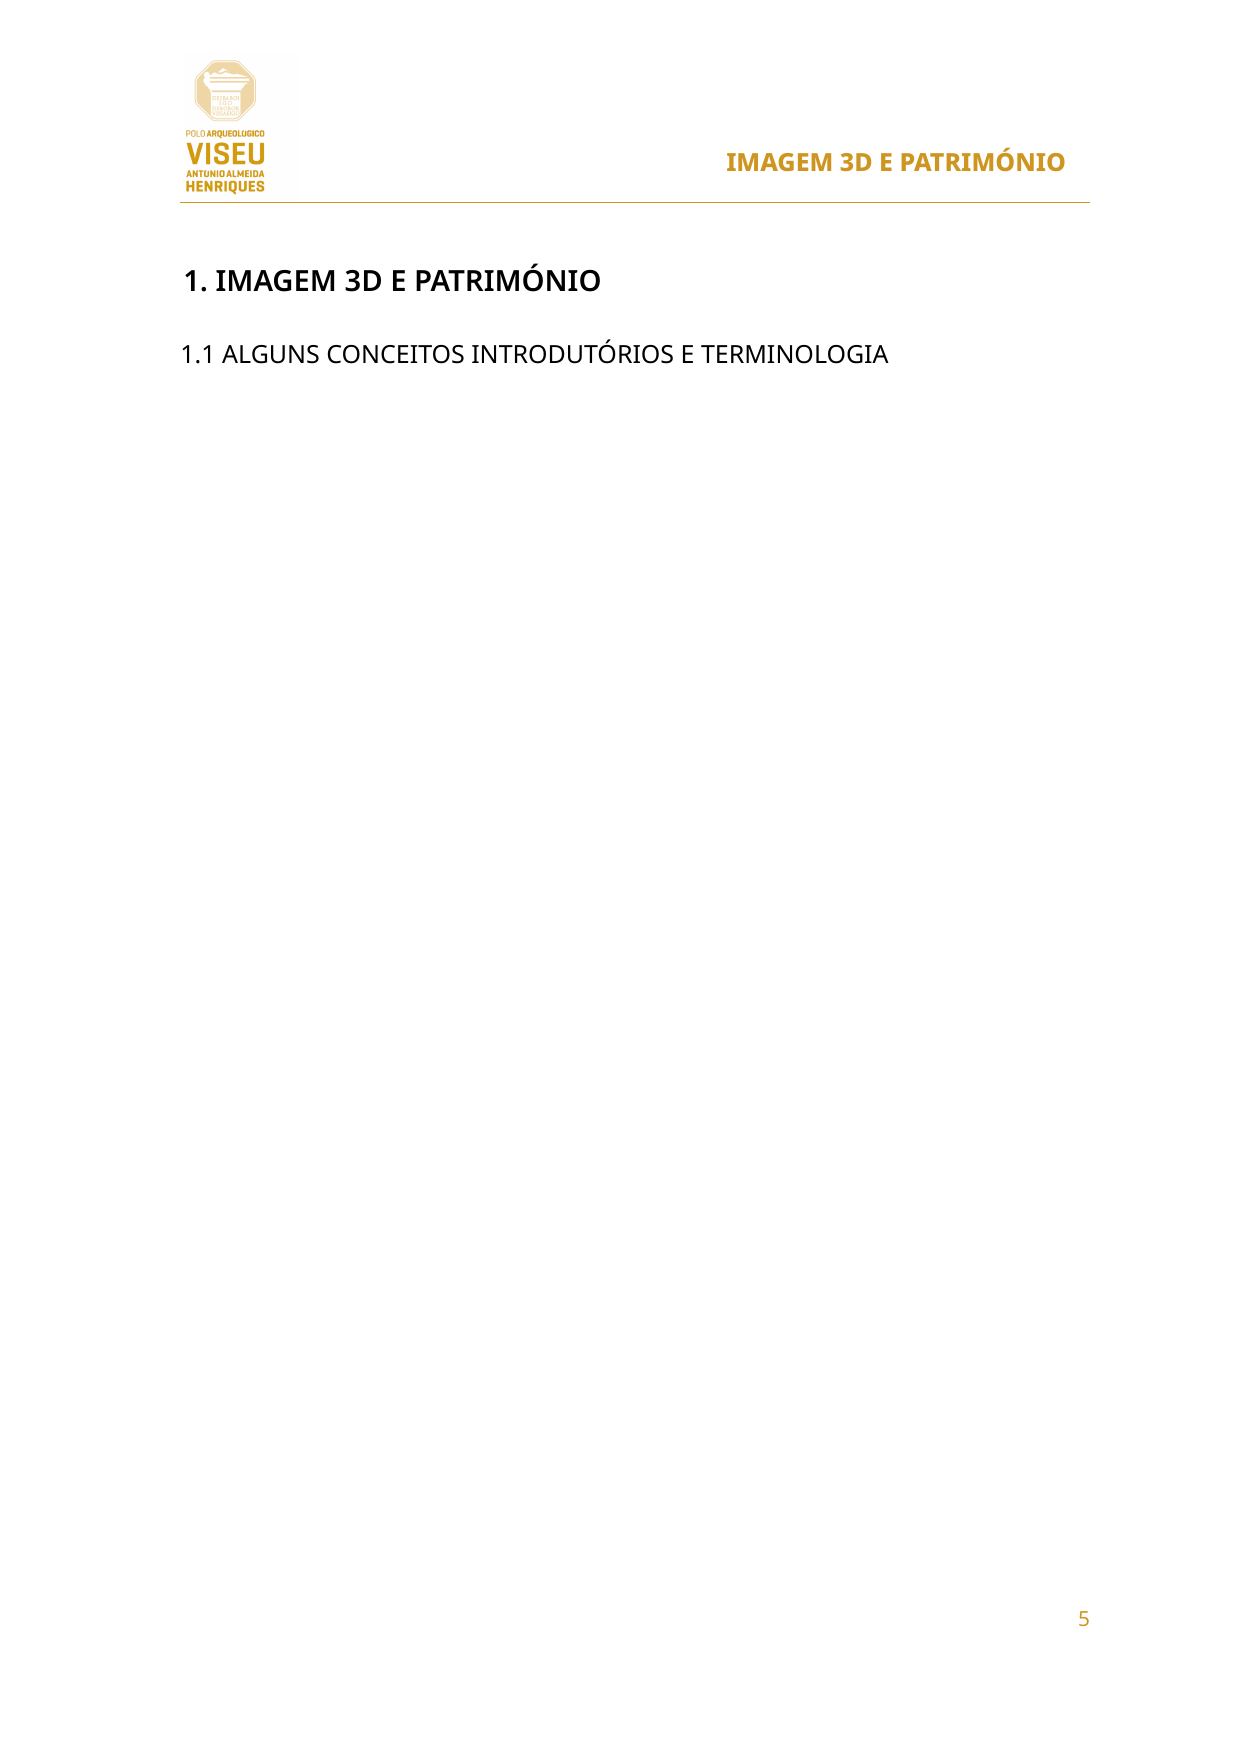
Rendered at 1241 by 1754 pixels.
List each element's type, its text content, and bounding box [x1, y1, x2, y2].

subtitle 1.1 Alguns conceitos introdutórios e terminologia [180, 336, 1090, 370]
subtitle 1. IMAGEM 3D E PATRIMÓNIO [180, 257, 1090, 303]
picture [183, 52, 299, 201]
